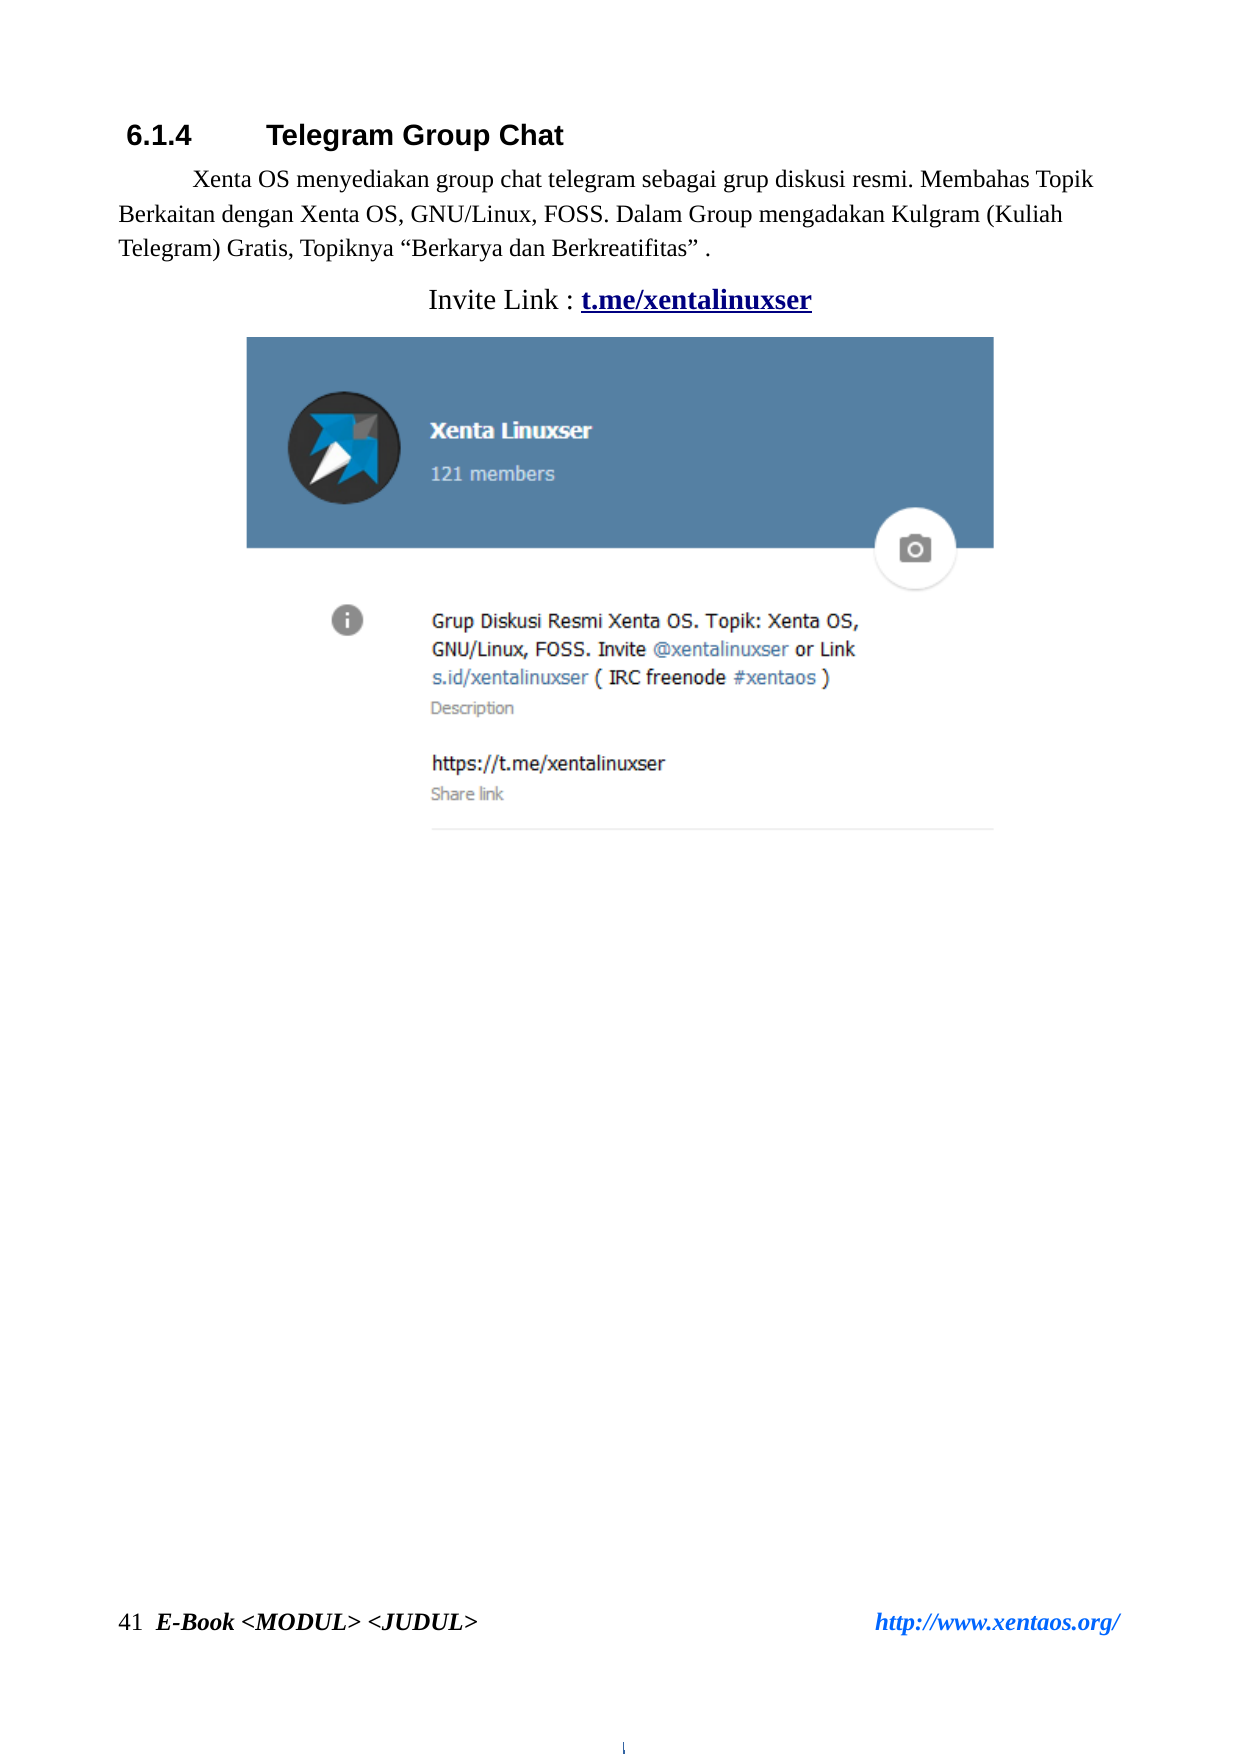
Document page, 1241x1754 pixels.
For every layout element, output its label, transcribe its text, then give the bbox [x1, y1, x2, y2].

text Xenta OS menyediakan group chat telegram sebagai grup diskusi resmi. Membahas Topik Berkaitan dengan Xenta OS, GNU/Linux, FOSS. Dalam Group mengadakan Kulgram (Kuliah Telegram) Gratis, Topiknya “Berkarya dan Berkreatifitas” . [118, 164, 1122, 262]
subtitle Telegram Group Chat [118, 118, 1122, 152]
picture [246, 337, 994, 838]
text Invite Link : t.me/xentalinuxser [118, 282, 1122, 316]
